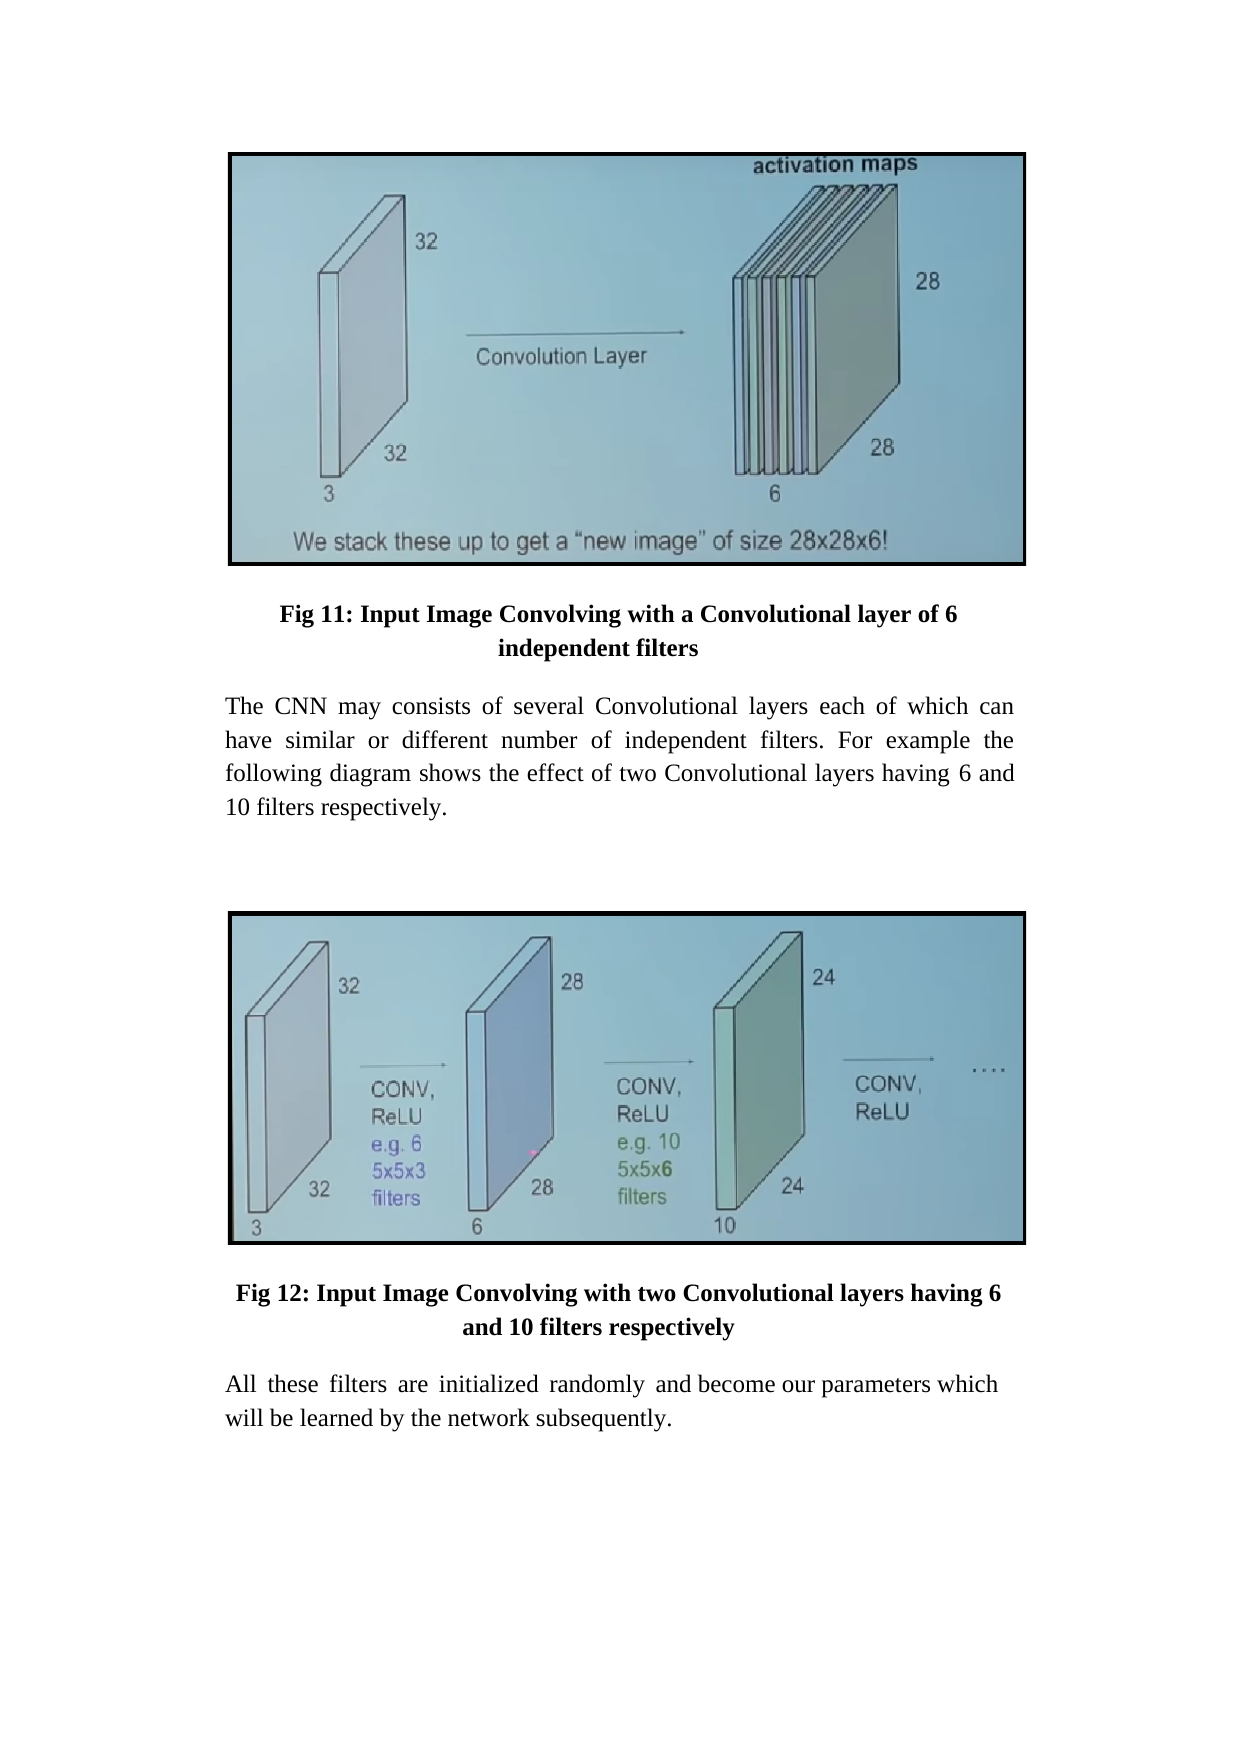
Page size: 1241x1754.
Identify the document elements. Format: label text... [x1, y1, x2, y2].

subtitle Fig 12: Input Image Convolving with two Convolutional layers having 6 and 10 filters respectively [236, 1278, 1018, 1341]
text The CNN may consists of several Convolutional layers each of which can have similar or different number of independent filters. For example the following diagram shows the effect of two Convolutional layers having 6 and 10 filters respectively. [225, 691, 1015, 821]
text All these filters are initialized randomly and become our parameters which will be learned by the network subsequently. [225, 1369, 1018, 1432]
subtitle Fig 11: Input Image Convolving with a Convolutional layer of 6 independent filters [279, 599, 1065, 662]
picture [227, 152, 1027, 566]
picture [227, 911, 1027, 1245]
